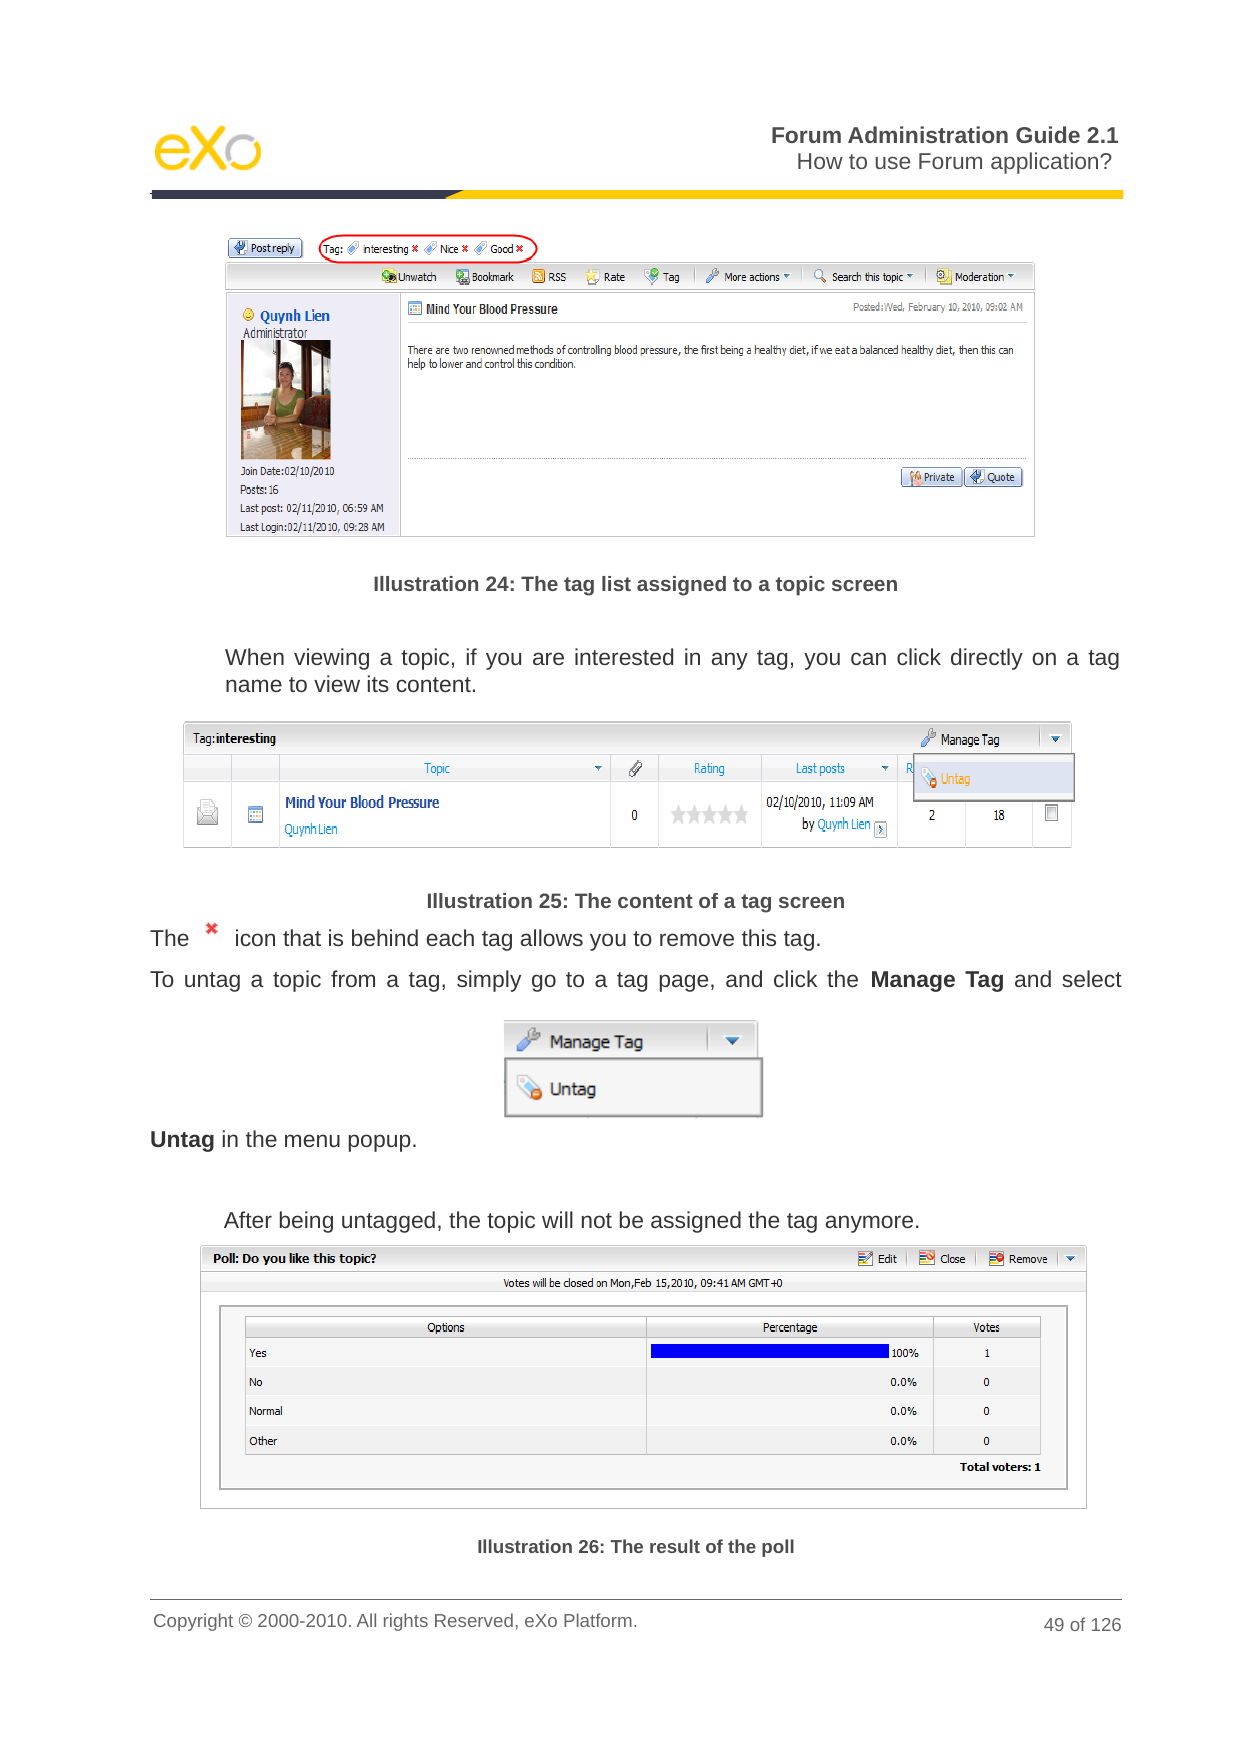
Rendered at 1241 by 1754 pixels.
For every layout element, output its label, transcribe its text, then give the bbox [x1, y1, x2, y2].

picture [221, 234, 1037, 540]
picture [151, 190, 1124, 199]
list After being untagged, the topic will not be assigned the tag anymore. [156, 1207, 1122, 1234]
text To untag a topic from a tag, simply go to a tag page, and click the Manage Tag and select Untag in the menu popup. [150, 966, 1122, 1153]
picture [503, 1020, 768, 1119]
text Illustration 27: The result of the poll [173, 1316, 1099, 1557]
text The icon that is behind each tag allows you to remove this tag. [150, 704, 1122, 951]
list Illustration 25: The tag list assigned to a topic screen [192, 298, 1080, 595]
picture [177, 710, 1078, 858]
list When viewing a topic, if you are interested in any tag, you can click directly on a tag name to view its content. [187, 644, 1122, 697]
picture [203, 920, 221, 939]
picture [197, 1241, 1088, 1514]
text Illustration 26: The content of a tag screen [164, 779, 1107, 913]
picture [155, 125, 262, 171]
